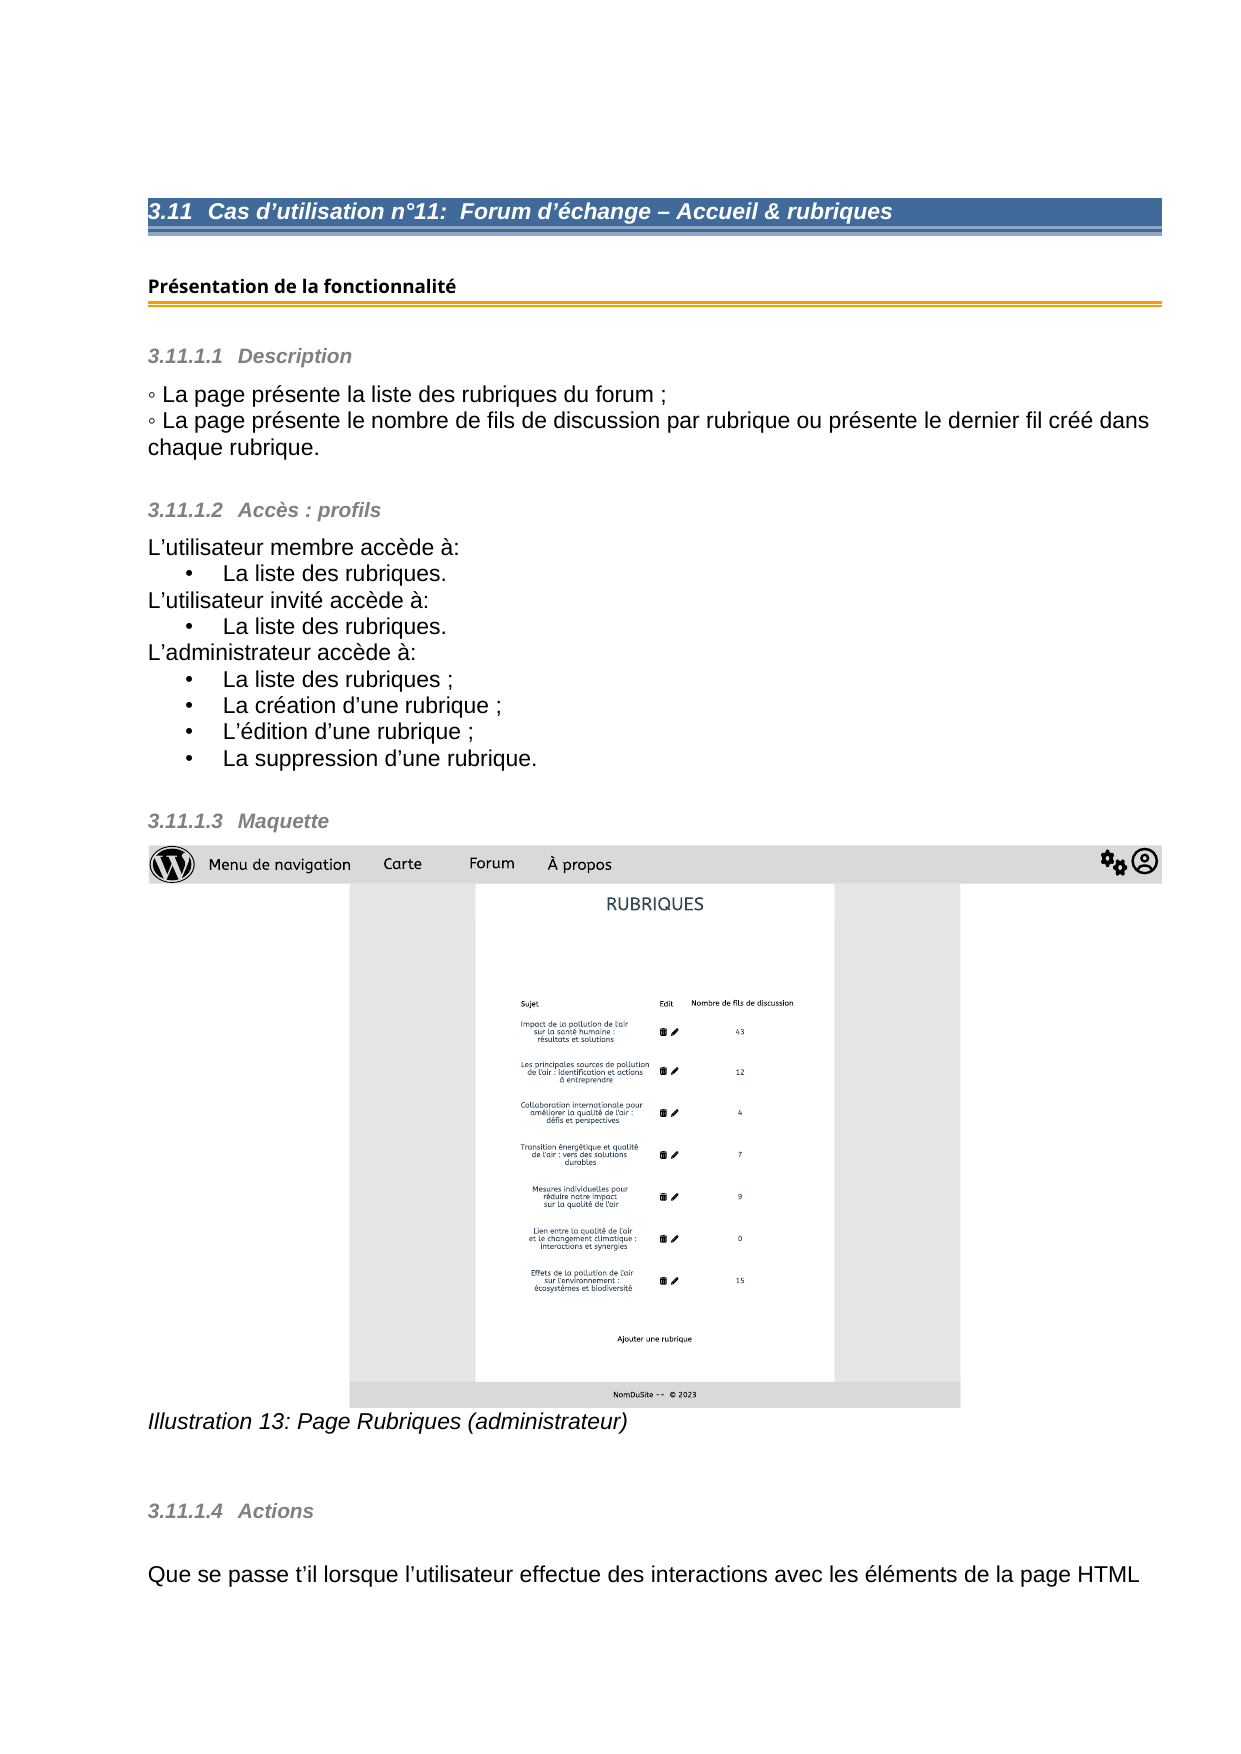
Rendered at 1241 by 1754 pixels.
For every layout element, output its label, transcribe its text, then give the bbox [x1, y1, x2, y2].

list La liste des rubriques. [185, 560, 1162, 587]
subtitle Cas d’utilisation n°11: Forum d’échange – Accueil & rubriques [148, 198, 1162, 226]
subtitle Présentation de la fonctionnalité [148, 273, 1162, 301]
subtitle Accès : profils [148, 497, 1162, 521]
list L’édition d’une rubrique ; [185, 718, 1162, 745]
list La création d’une rubrique ; [185, 692, 1162, 718]
text ◦ La page présente la liste des rubriques du forum ; [148, 381, 1162, 407]
text L’administrateur accède à: [148, 639, 1162, 666]
subtitle Maquette [148, 808, 1162, 832]
list La liste des rubriques ; [185, 666, 1162, 692]
text ◦ La page présente le nombre de fils de discussion par rubrique ou présente le dernier fil créé dans chaque rubrique. [148, 407, 1162, 460]
text Illustration 13: Page Rubriques (administrateur) [148, 1408, 1162, 1435]
list La suppression d’une rubrique. [185, 745, 1162, 771]
text Que se passe t’il lorsque l’utilisateur effectue des interactions avec les éléments de la page HTML [148, 1561, 1162, 1588]
list La liste des rubriques. [185, 613, 1162, 639]
text L’utilisateur membre accède à: [148, 534, 1162, 560]
text L’utilisateur invité accède à: [148, 587, 1162, 613]
subtitle Description [148, 344, 1162, 368]
subtitle Actions [148, 1498, 1162, 1522]
